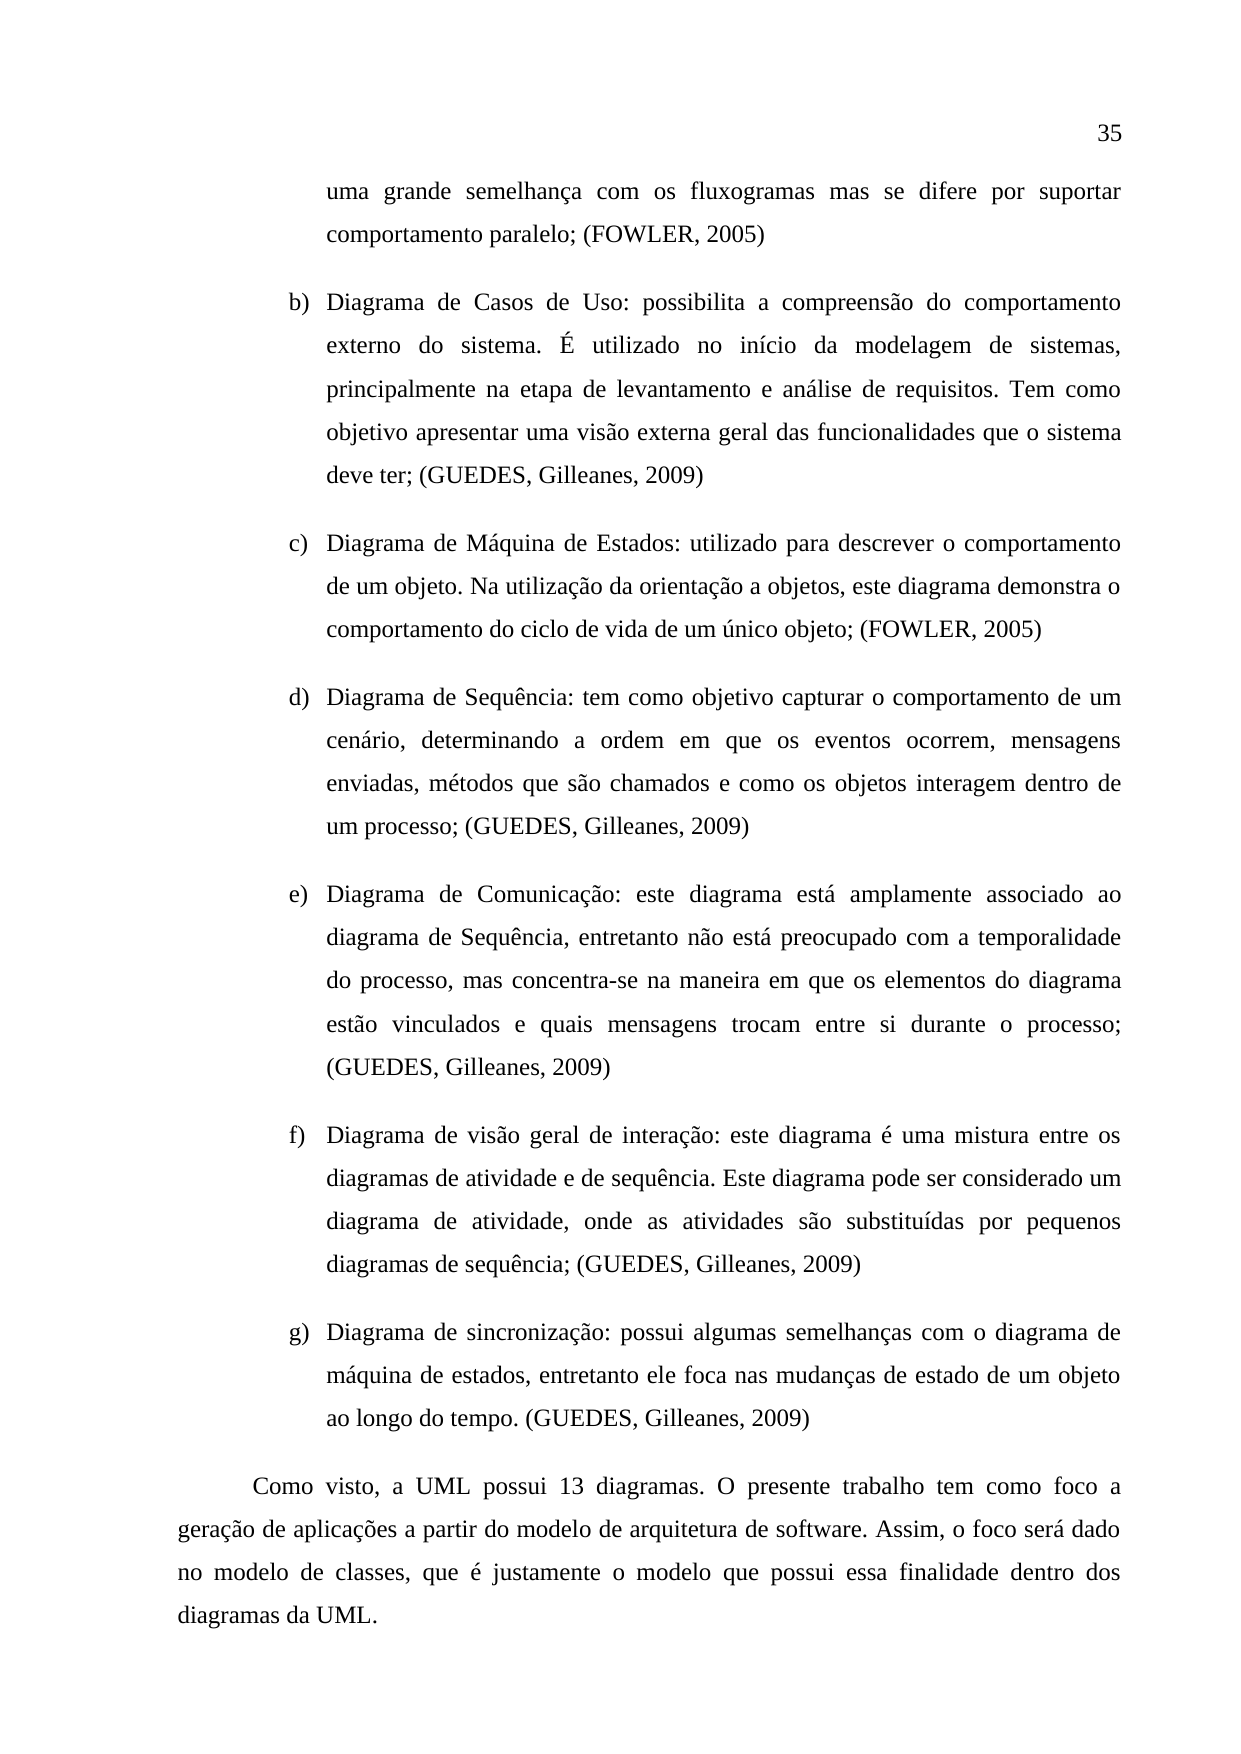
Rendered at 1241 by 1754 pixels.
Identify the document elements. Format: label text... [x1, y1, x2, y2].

list Diagrama de Máquina de Estados: utilizado para descrever o comportamento de um objeto. Na utilização da orientação a objetos, este diagrama demonstra o comportamento do ciclo de vida de um único objeto; (FOWLER, 2005) [288, 528, 1122, 643]
text Como visto, a UML possui 13 diagramas. O presente trabalho tem como foco a geração de aplicações a partir do modelo de arquitetura de software. Assim, o foco será dado no modelo de classes, que é justamente o modelo que possui essa finalidade dentro dos diagramas da UML. [177, 1471, 1122, 1629]
list uma grande semelhança com os fluxogramas mas se difere por suportar comportamento paralelo; (FOWLER, 2005) [288, 176, 1122, 248]
list Diagrama de sincronização: possui algumas semelhanças com o diagrama de máquina de estados, entretanto ele foca nas mudanças de estado de um objeto ao longo do tempo. (GUEDES, Gilleanes, 2009) [288, 1317, 1122, 1432]
list Diagrama de visão geral de interação: este diagrama é uma mistura entre os diagramas de atividade e de sequência. Este diagrama pode ser considerado um diagrama de atividade, onde as atividades são substituídas por pequenos diagramas de sequência; (GUEDES, Gilleanes, 2009) [288, 1120, 1122, 1278]
list Diagrama de Sequência: tem como objetivo capturar o comportamento de um cenário, determinando a ordem em que os eventos ocorrem, mensagens enviadas, métodos que são chamados e como os objetos interagem dentro de um processo; (GUEDES, Gilleanes, 2009) [288, 682, 1122, 840]
list Diagrama de Comunicação: este diagrama está amplamente associado ao diagrama de Sequência, entretanto não está preocupado com a temporalidade do processo, mas concentra-se na maneira em que os elementos do diagrama estão vinculados e quais mensagens trocam entre si durante o processo; (GUEDES, Gilleanes, 2009) [288, 879, 1122, 1081]
list Diagrama de Casos de Uso: possibilita a compreensão do comportamento externo do sistema. É utilizado no início da modelagem de sistemas, principalmente na etapa de levantamento e análise de requisitos. Tem como objetivo apresentar uma visão externa geral das funcionalidades que o sistema deve ter; (GUEDES, Gilleanes, 2009) [288, 287, 1122, 489]
